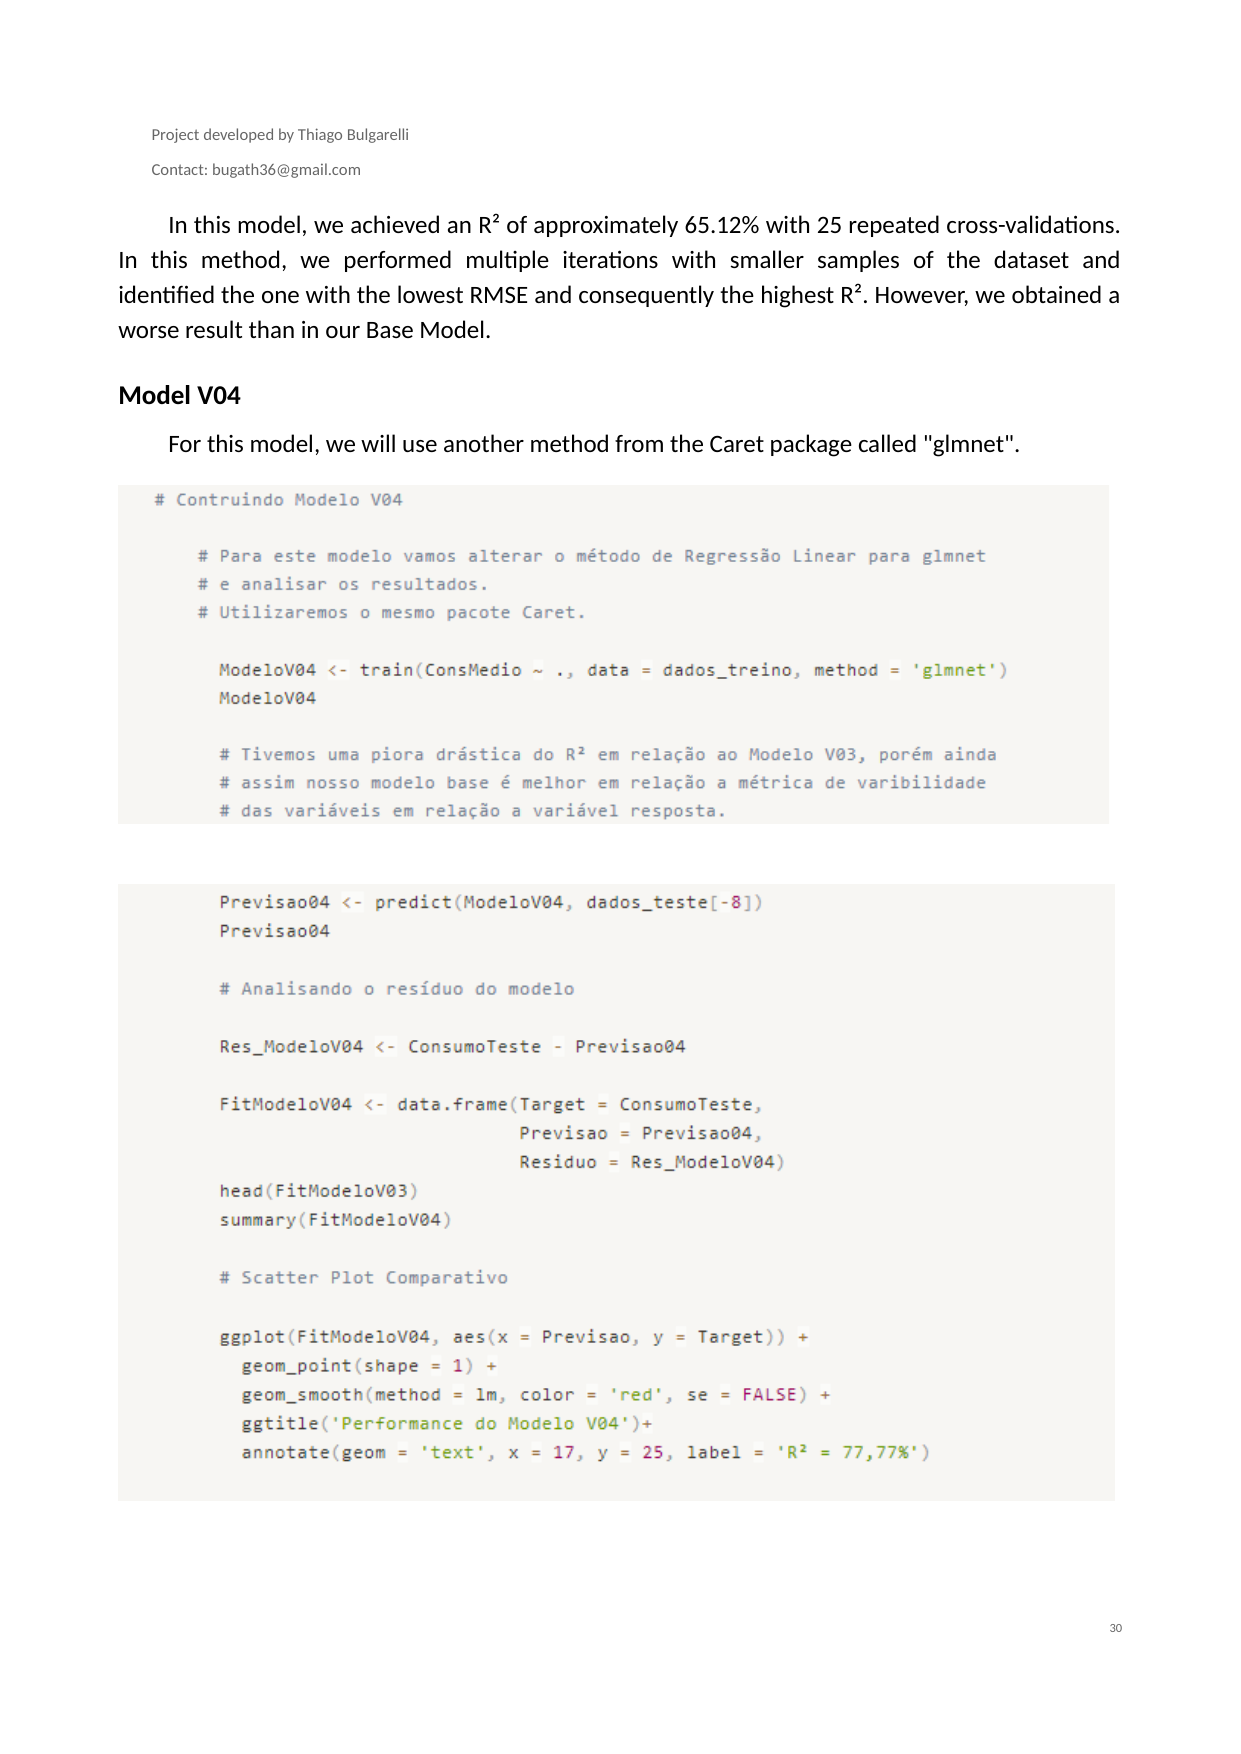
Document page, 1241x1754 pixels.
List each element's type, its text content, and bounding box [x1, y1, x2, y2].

text For this model, we will use another method from the Caret package called "glmnet". [118, 429, 1122, 459]
text In this model, we achieved an R² of approximately 65.12% with 25 repeated cross-validations. In this method, we performed multiple iterations with smaller samples of the dataset and identified the one with the lowest RMSE and consequently the highest R². However, we obtained a worse result than in our Base Model. [118, 209, 1122, 344]
subtitle Model V04 [118, 378, 1122, 411]
picture [118, 884, 1115, 1501]
picture [118, 485, 1110, 824]
